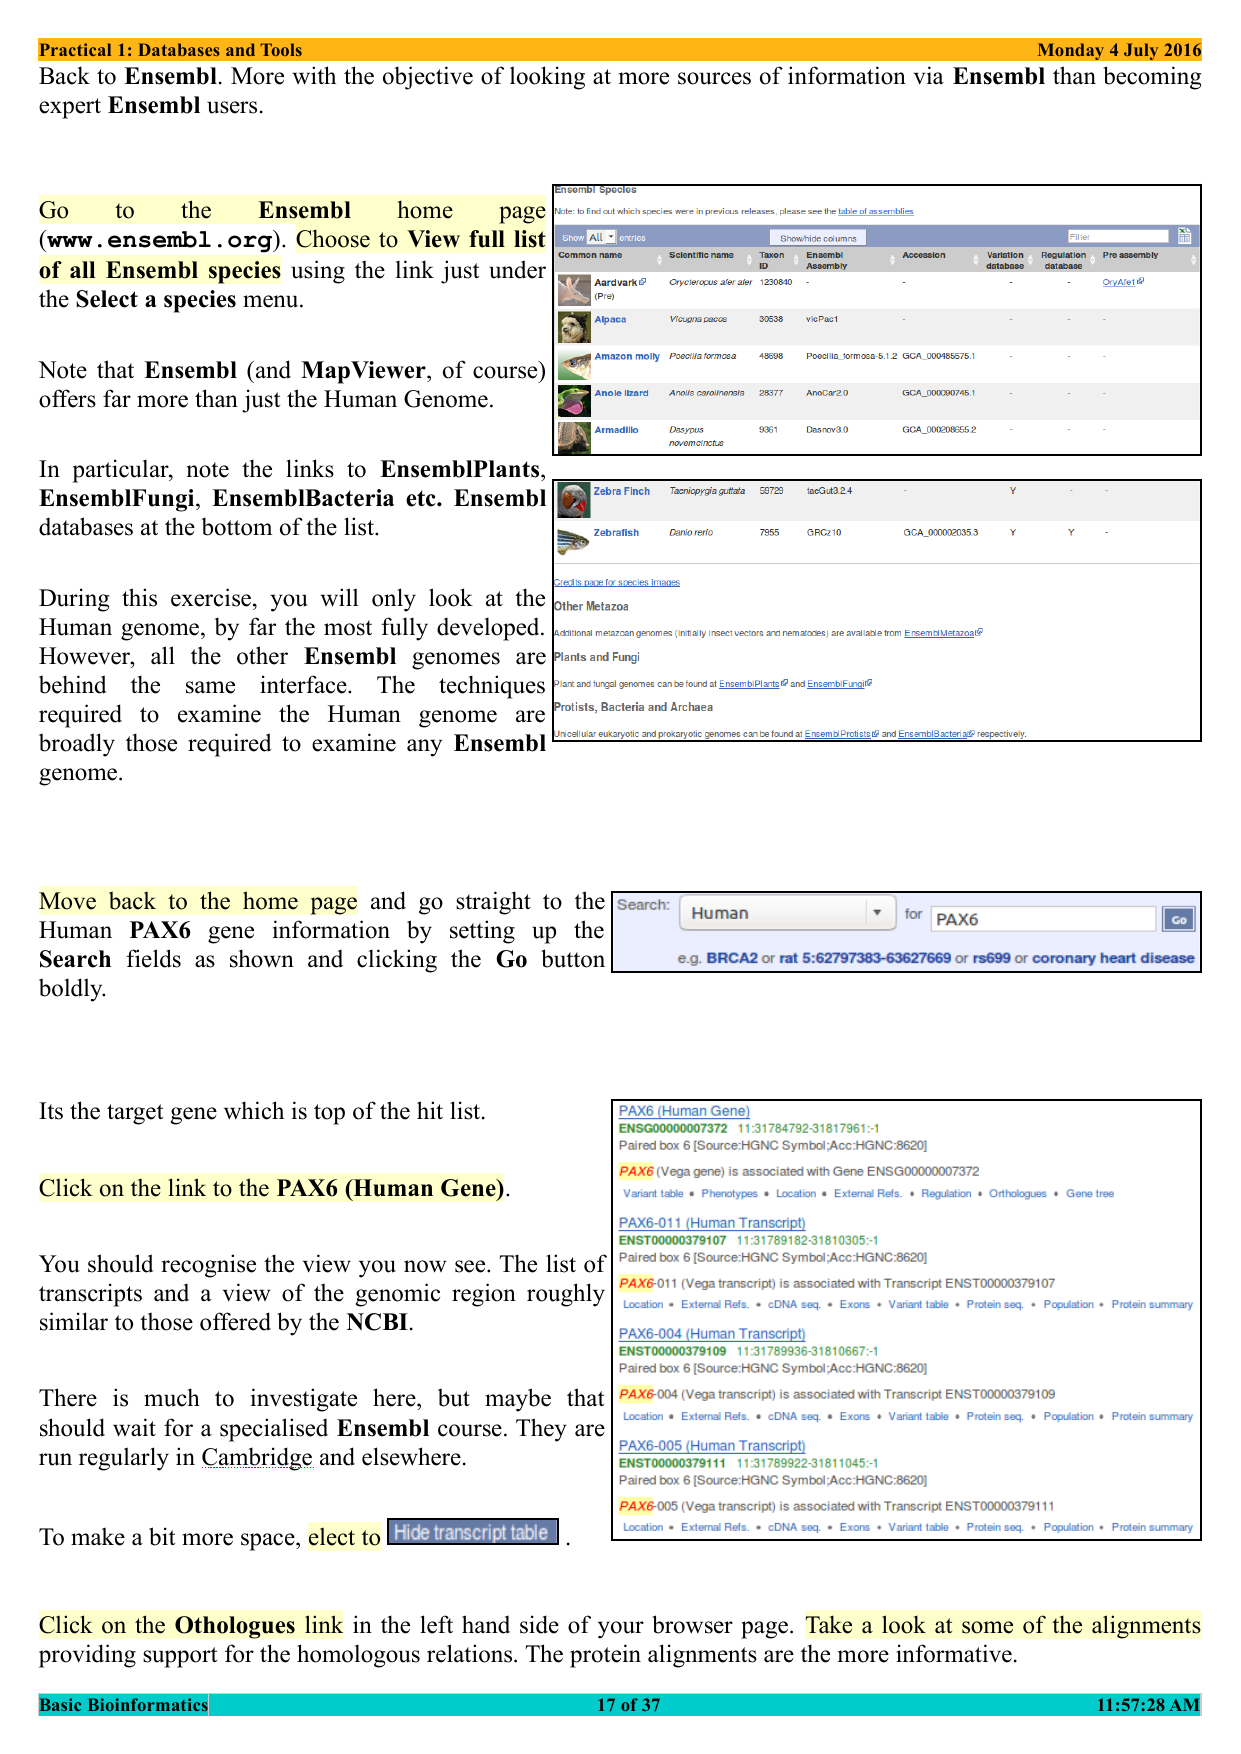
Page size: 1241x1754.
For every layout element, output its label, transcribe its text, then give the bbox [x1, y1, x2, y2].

picture [613, 893, 1200, 971]
text There is much to investigate here, but maybe that should wait for a specialised Ensembl course. They are run regularly in Cambridge and elsewhere. [38, 1383, 611, 1471]
text Go to the Ensembl home page (www.ensembl.org). Choose to View full list of all Ensembl species using the link just under the Select a species menu. [38, 195, 552, 313]
text Click on the Othologues link in the left hand side of your browser page. Take a look at some of the alignments providing support for the homologous relations. The protein alignments are the more informative. [38, 1610, 1202, 1668]
text Its the target gene which is top of the hit list. [38, 1096, 1202, 1125]
text During this exercise, you will only look at the Human genome, by far the most fully developed. However, all the other Ensembl genomes are behind the same interface. The techniques required to examine the Human genome are broadly those required to examine any Ensembl genome. [38, 582, 1202, 786]
text Note that Ensembl (and MapViewer, of course) offers far more than just the Human Genome. [38, 354, 552, 413]
text Move back to the home page and go straight to the Human PAX6 gene information by setting up the Search fields as shown and clicking the Go button boldly. [38, 886, 1202, 1002]
picture [389, 1520, 557, 1543]
text In particular, note the links to EnsemblPlants, EnsemblFungi, EnsemblBacteria etc. Ensembl databases at the bottom of the list. [38, 454, 1202, 541]
text To make a bit more space, elect to. [38, 1518, 1202, 1551]
text Back to Ensembl. More with the objective of looking at more sources of information via Ensembl than becoming expert Ensembl users. [38, 61, 1202, 119]
picture [554, 481, 1200, 740]
picture [613, 1101, 1200, 1539]
picture [554, 186, 1200, 454]
text You should recognise the view you now see. The list of transcripts and a view of the genomic region roughly similar to those offered by the NCBI. [38, 1249, 611, 1336]
text Click on the link to the PAX6 (Human Gene). [38, 1172, 611, 1202]
